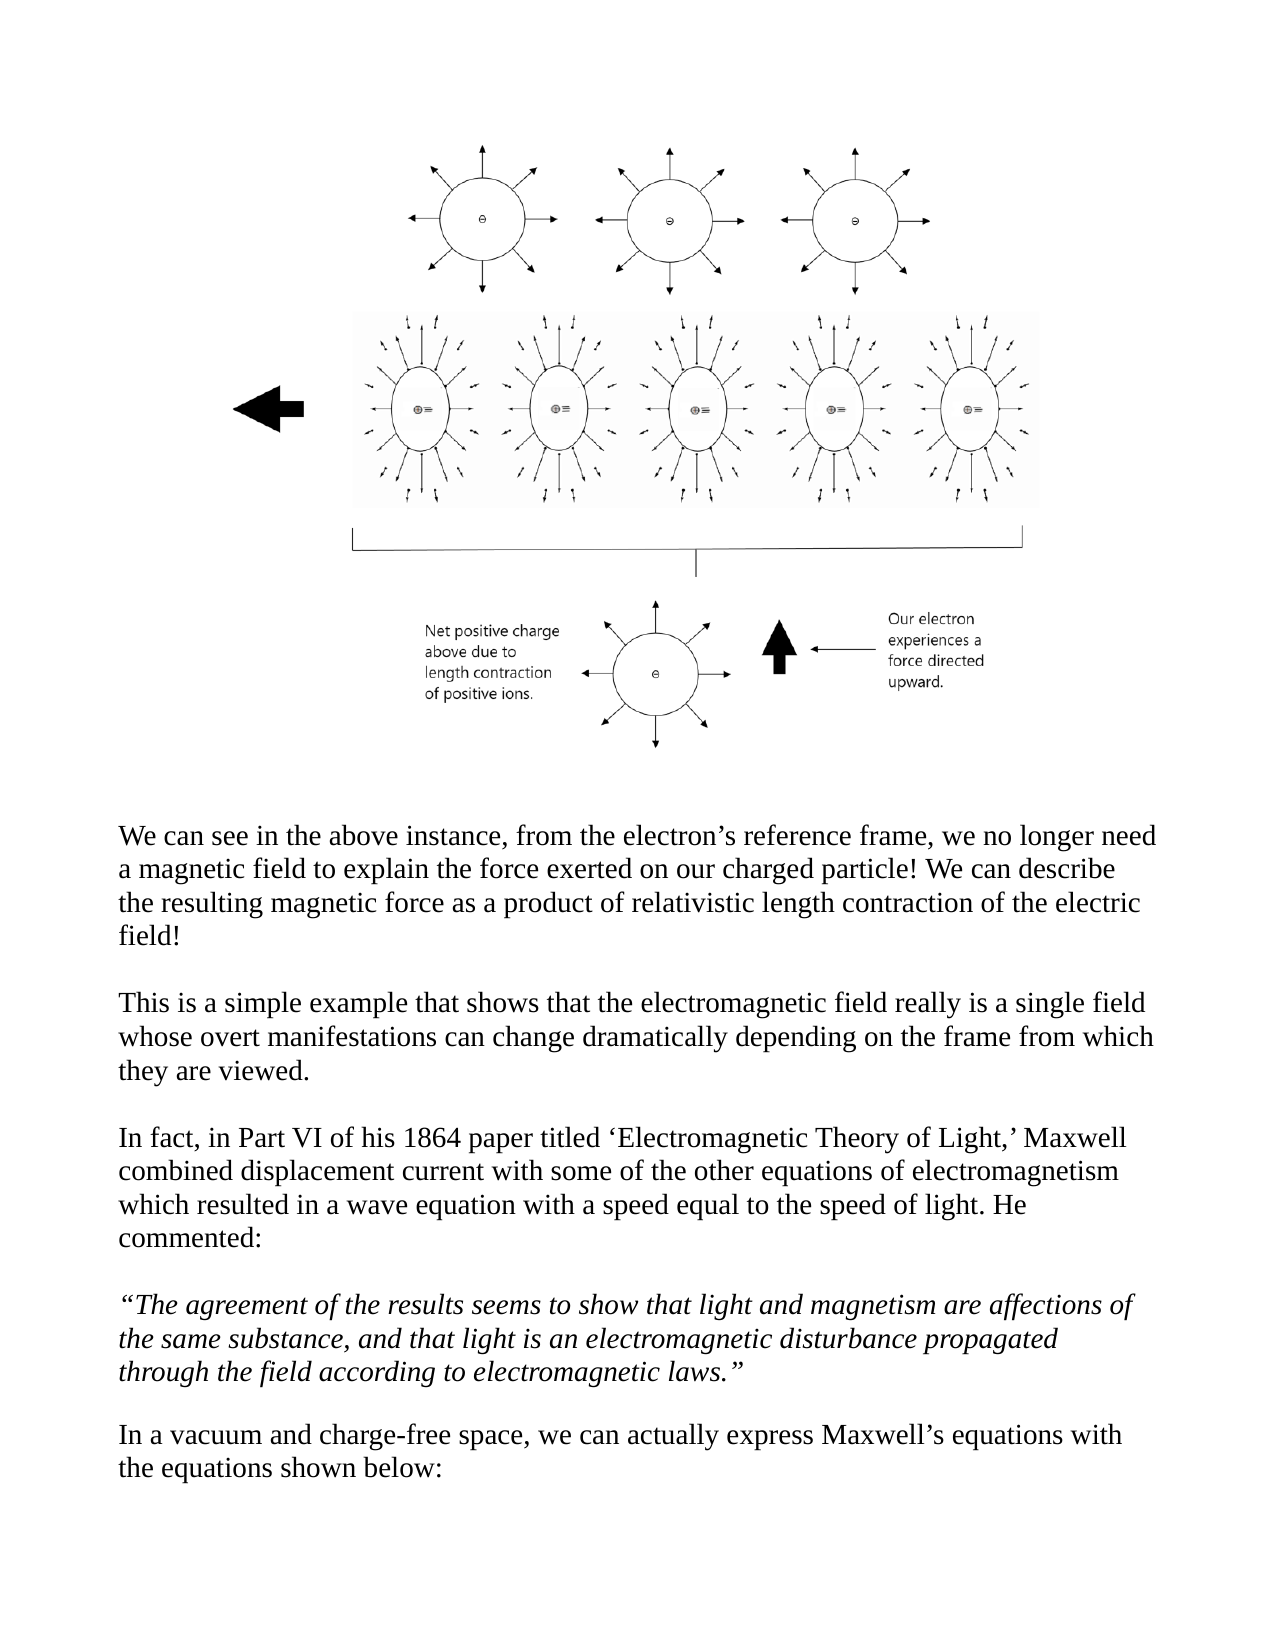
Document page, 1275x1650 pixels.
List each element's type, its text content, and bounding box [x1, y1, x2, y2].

picture [164, 118, 1111, 789]
text This is a simple example that shows that the electromagnetic field really is a single field whose overt manifestations can change dramatically depending on the frame from which they are viewed. [118, 986, 1157, 1086]
text In a vacuum and charge-free space, we can actually express Maxwell’s equations with the equations shown below: [118, 1417, 1157, 1484]
text “The agreement of the results seems to show that light and magnetism are affections of the same substance, and that light is an electromagnetic disturbance propagated through the field according to electromagnetic laws.” [118, 1287, 1157, 1388]
text We can see in the above instance, from the electron’s reference frame, we no longer need a magnetic field to explain the force exerted on our charged particle! We can describe the resulting magnetic force as a product of relativistic length contraction of the electric field! [118, 818, 1157, 952]
text In fact, in Part VI of his 1864 paper titled ‘Electromagnetic Theory of Light,’ Maxwell combined displacement current with some of the other equations of electromagnetism which resulted in a wave equation with a speed equal to the speed of light. He commented: [118, 1120, 1157, 1254]
